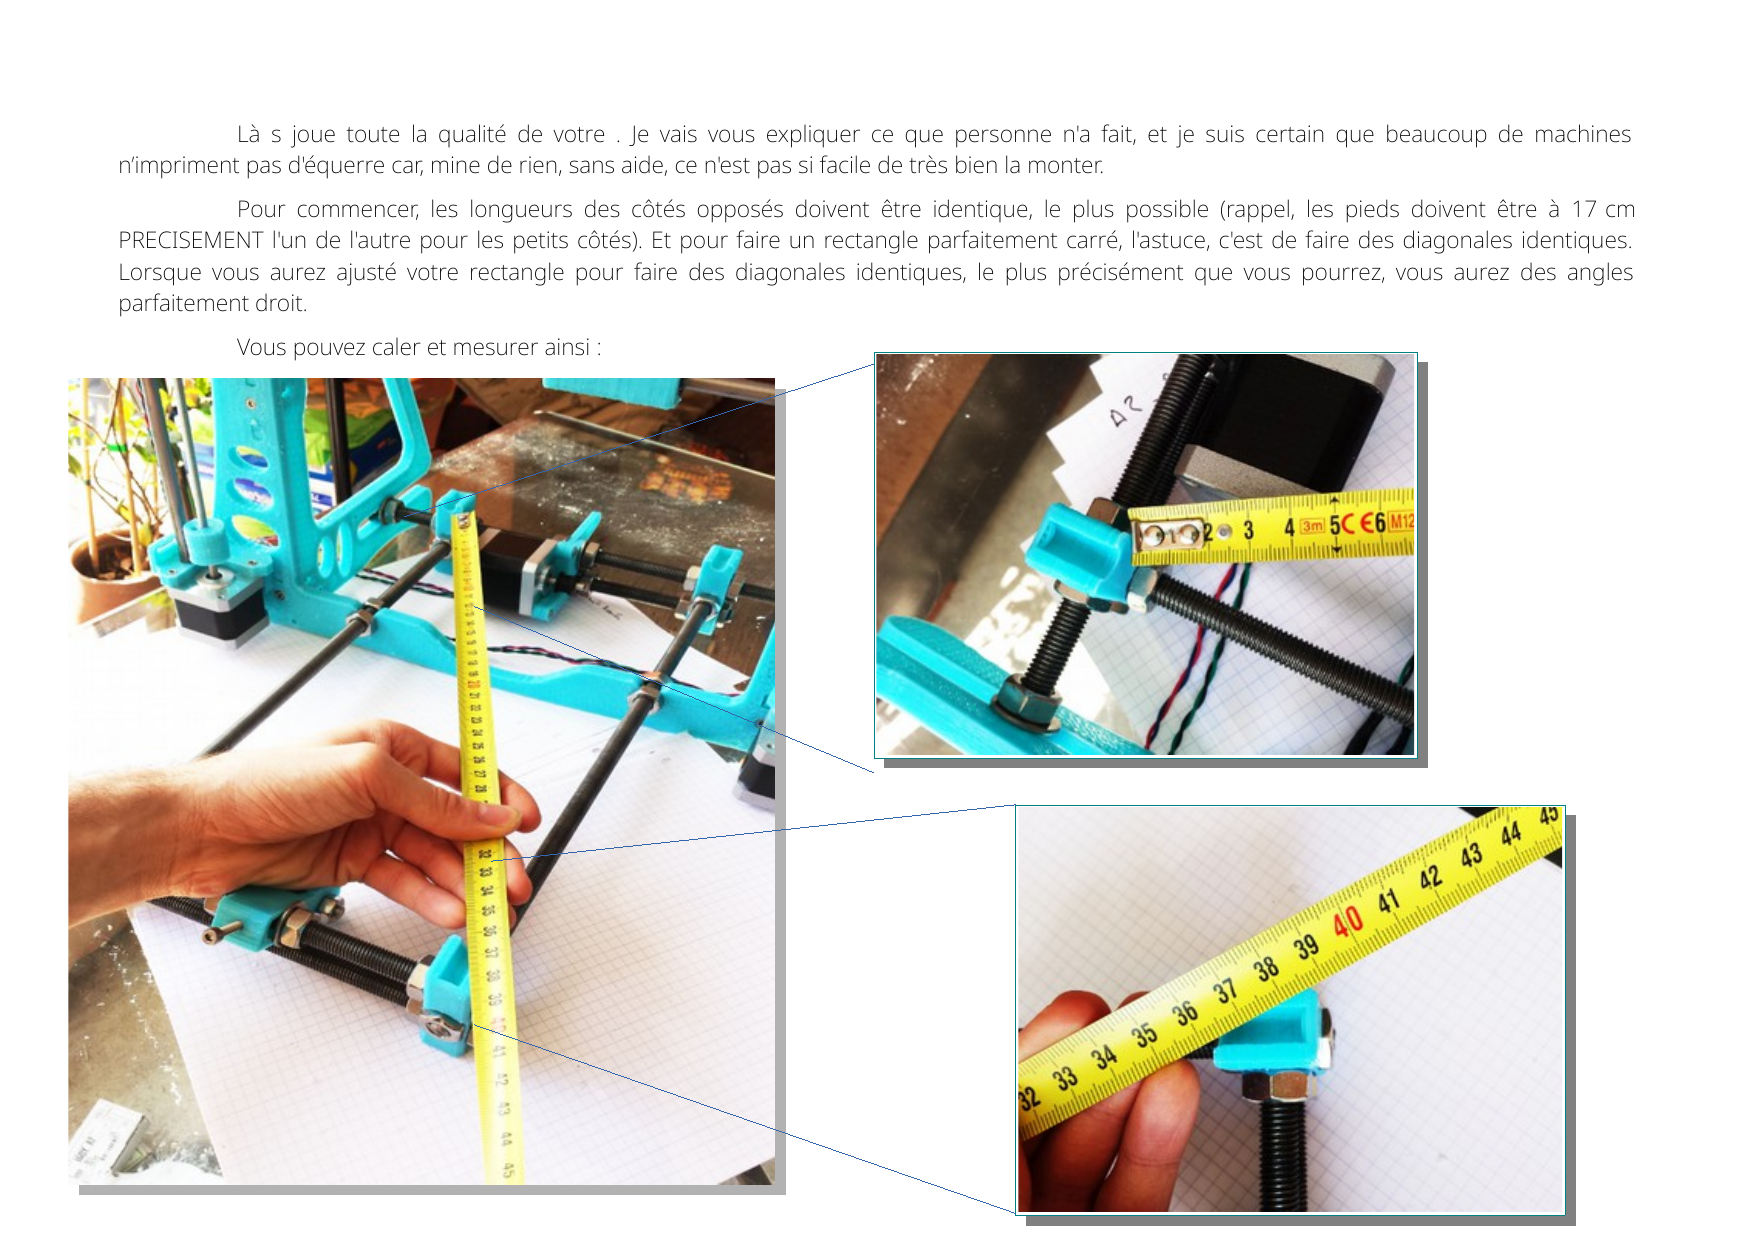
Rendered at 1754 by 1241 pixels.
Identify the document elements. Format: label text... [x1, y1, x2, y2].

picture [876, 354, 1415, 755]
text Là s joue toute la qualité de votre . Je vais vous expliquer ce que personne n'a fait, et je suis certain que beaucoup de machines n’impriment pas d'équerre car, mine de rien, sans aide, ce n'est pas si facile de très bien la monter. [118, 118, 1636, 181]
picture [68, 378, 775, 1185]
text Vous pouvez caler et mesurer ainsi : [118, 331, 1636, 364]
picture [1018, 807, 1563, 1212]
text Pour commencer, les longueurs des côtés opposés doivent être identique, le plus possible (rappel, les pieds doivent être à 17 cm PRECISEMENT l'un de l'autre pour les petits côtés). Et pour faire un rectangle parfaitement carré, l'astuce, c'est de faire des diagonales identiques. Lorsque vous aurez ajusté votre rectangle pour faire des diagonales identiques, le plus précisément que vous pourrez, vous aurez des angles parfaitement droit. [118, 193, 1636, 318]
